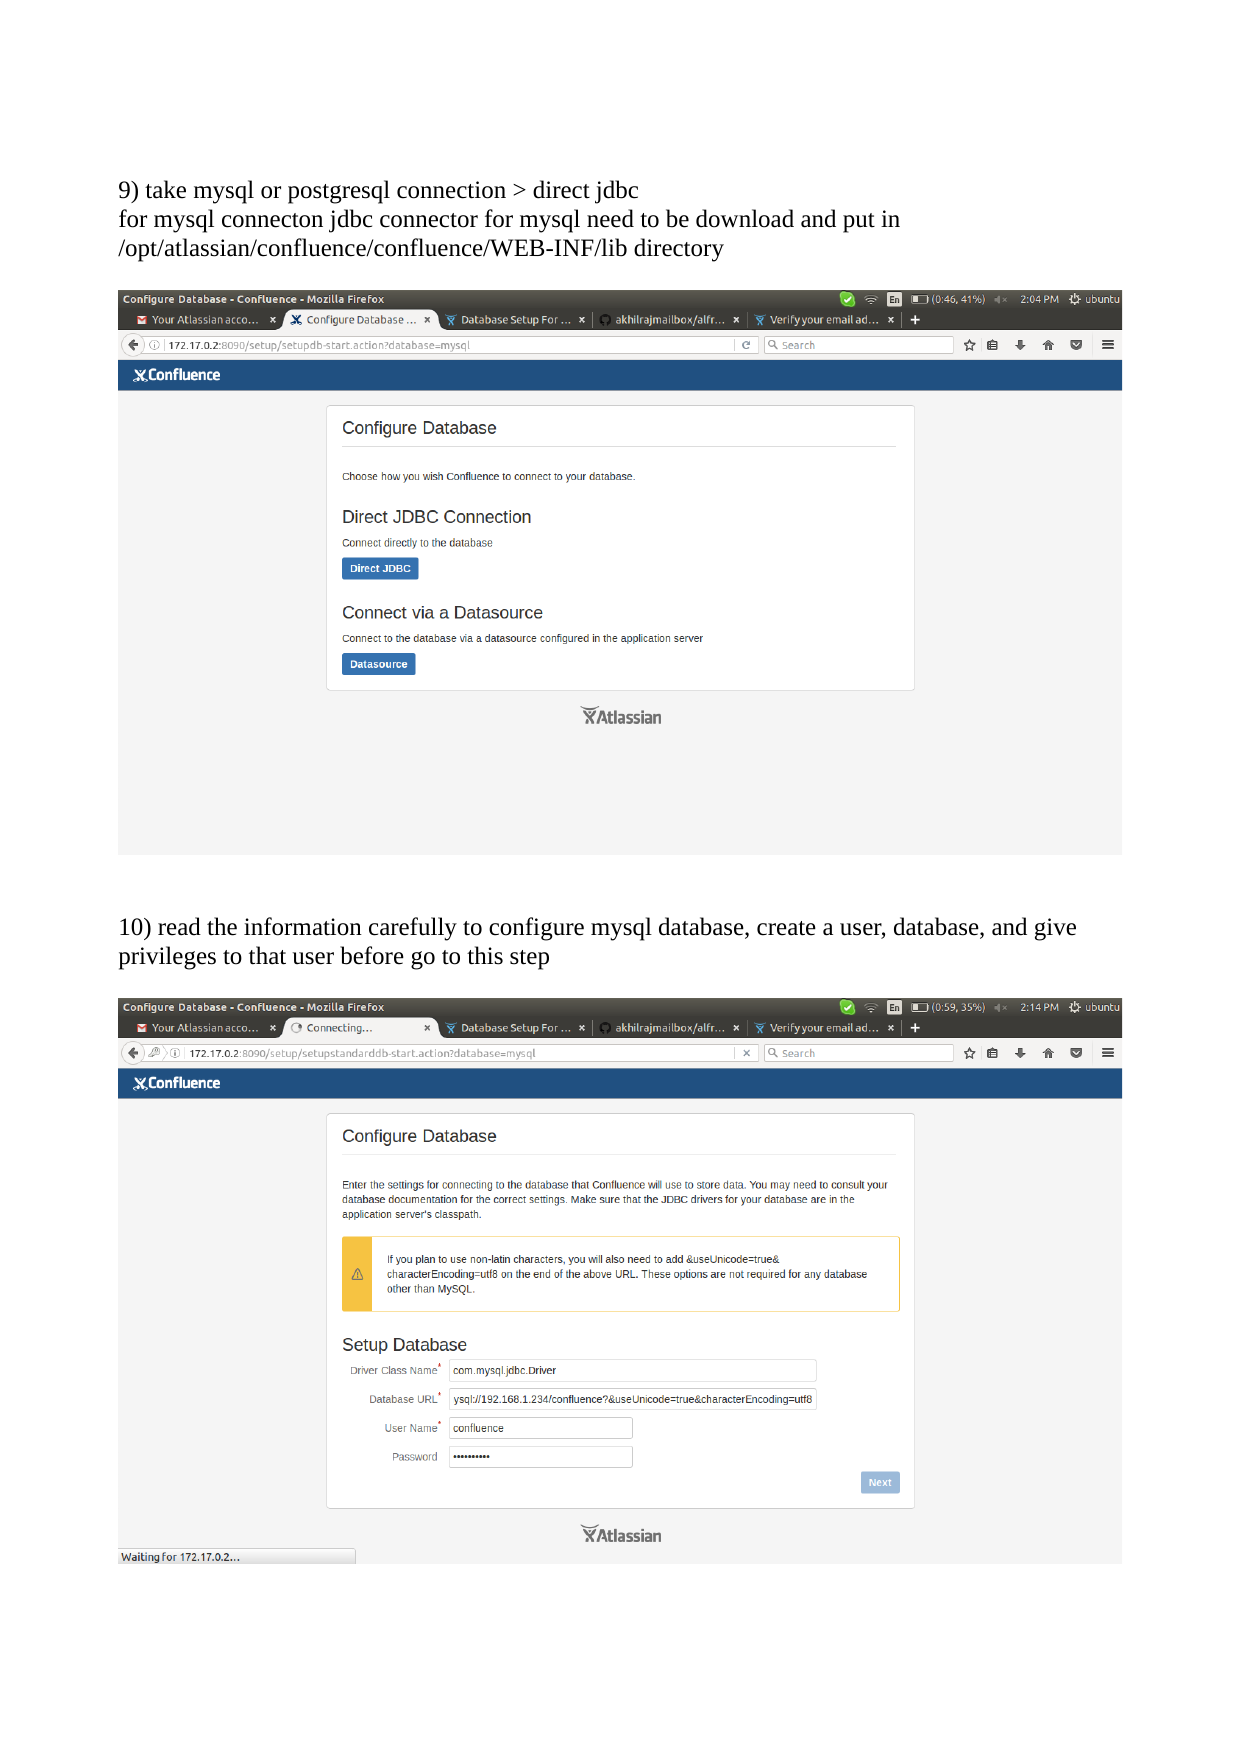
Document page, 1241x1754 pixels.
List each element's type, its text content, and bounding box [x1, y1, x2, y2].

text 10) read the information carefully to configure mysql database, create a user, database, and give privileges to that user before go to this step [118, 912, 1122, 970]
text 9) take mysql or postgresql connection > direct jdbc [118, 176, 1122, 204]
text for mysql connecton jdbc connector for mysql need to be download and put in [118, 204, 1122, 233]
text /opt/atlassian/confluence/confluence/WEB-INF/lib directory [118, 233, 1122, 262]
picture [118, 290, 1123, 855]
picture [118, 998, 1123, 1564]
